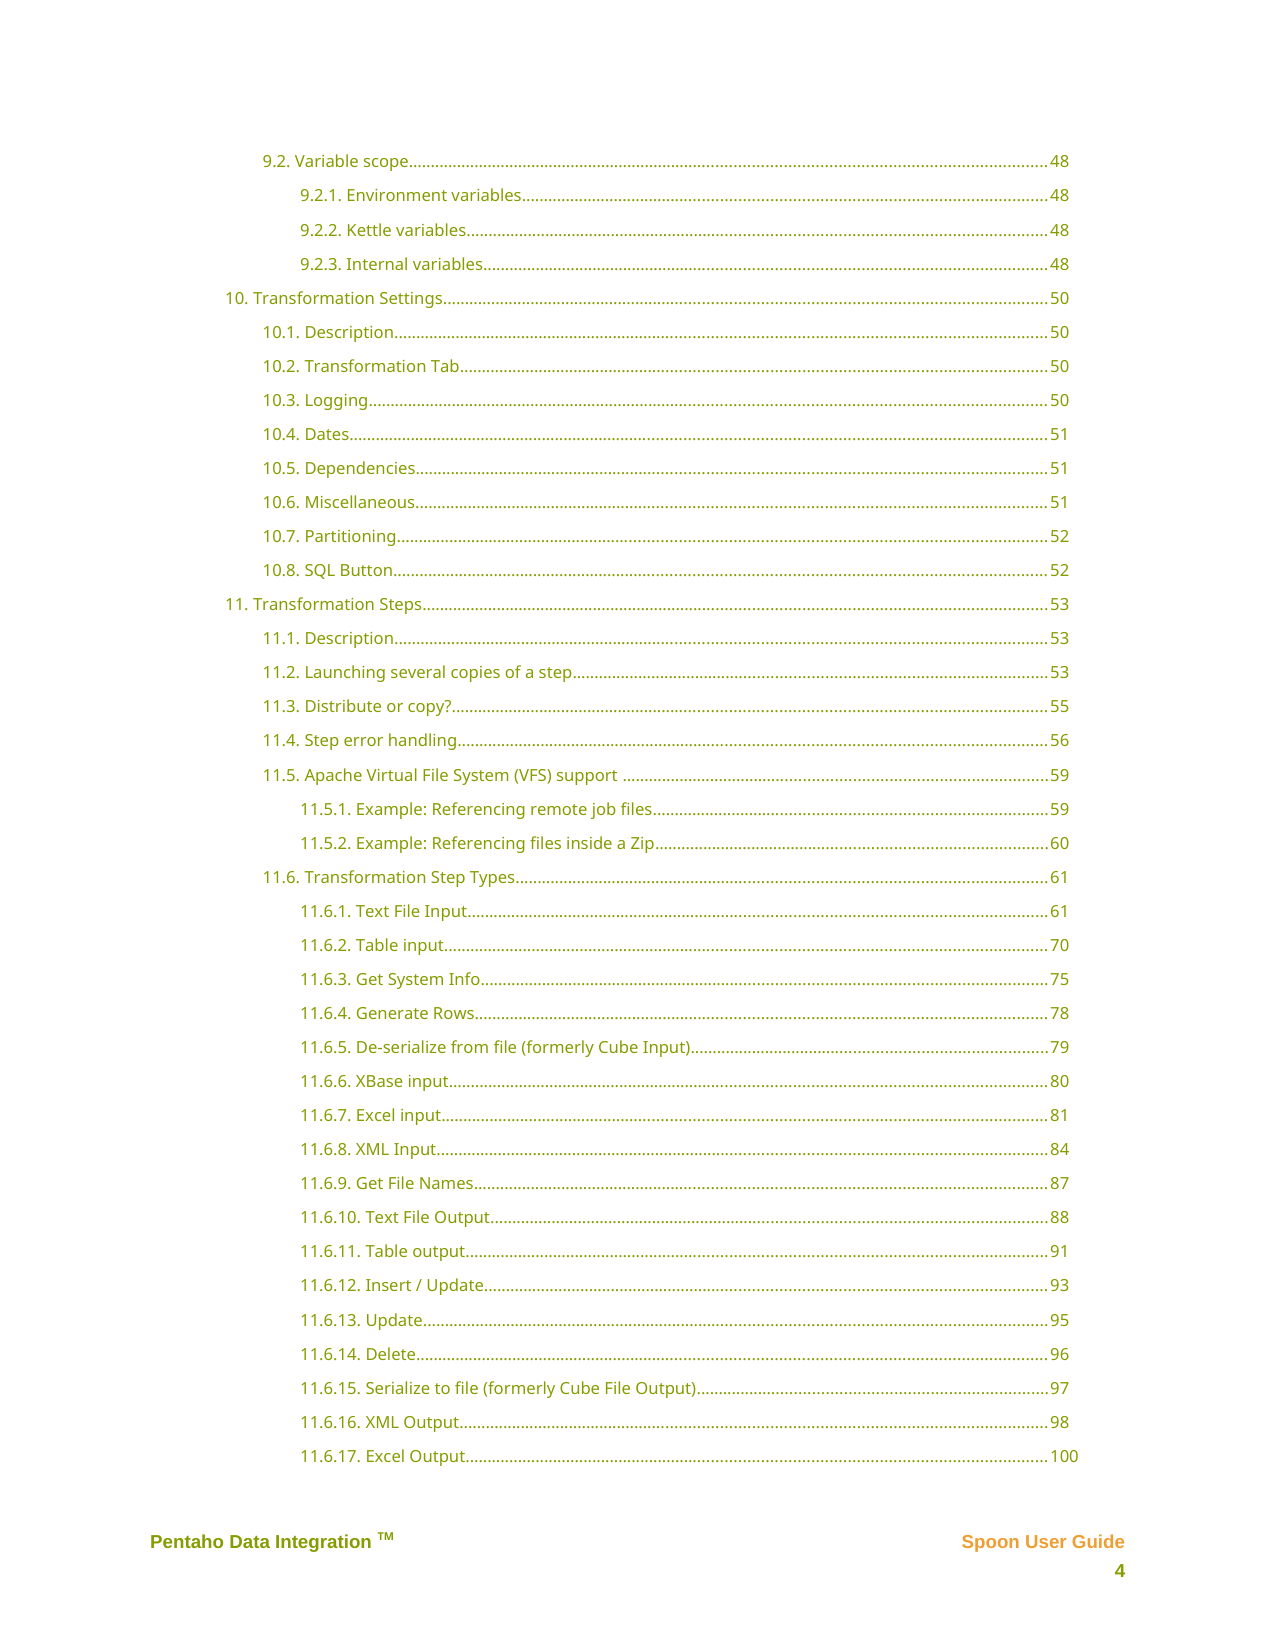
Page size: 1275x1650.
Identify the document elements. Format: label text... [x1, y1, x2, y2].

text 11.6.16. XML Output 98 [300, 1410, 1125, 1433]
text 11.3. Distribute or copy? 55 [262, 695, 1125, 718]
text 11.4. Step error handling 56 [262, 729, 1125, 752]
text 11.6.15. Serialize to file (formerly Cube File Output) 97 [300, 1376, 1125, 1399]
text 11.2. Launching several copies of a step 53 [262, 661, 1125, 684]
text 11.1. Description 53 [262, 627, 1125, 649]
text 11.5. Apache Virtual File System (VFS) support 59 [262, 763, 1125, 786]
text 11.6.17. Excel Output 100 [300, 1444, 1125, 1467]
text 11.6.1. Text File Input 61 [300, 899, 1125, 922]
text 11.6.11. Table output 91 [300, 1240, 1125, 1263]
text 11.6.2. Table input 70 [300, 933, 1125, 956]
text 11.6.8. XML Input 84 [300, 1138, 1125, 1161]
text 11.6.7. Excel input 81 [300, 1104, 1125, 1126]
text 10. Transformation Settings 50 [225, 286, 1200, 309]
text 11.5.1. Example: Referencing remote job files 59 [300, 797, 1125, 820]
text 10.8. SQL Button 52 [262, 559, 1125, 581]
text 11.6.14. Delete 96 [300, 1342, 1125, 1365]
text 10.1. Description 50 [262, 320, 1125, 343]
text 11.6.10. Text File Output 88 [300, 1206, 1125, 1229]
text 11.6.9. Get File Names 87 [300, 1172, 1125, 1194]
text 11.6.4. Generate Rows 78 [300, 1002, 1125, 1024]
text 11. Transformation Steps 53 [225, 593, 1200, 616]
text 11.6.13. Update 95 [300, 1308, 1125, 1331]
text 11.6.3. Get System Info 75 [300, 967, 1125, 990]
text 10.4. Dates 51 [262, 422, 1125, 445]
text 9.2.1. Environment variables 48 [300, 184, 1125, 207]
text 10.5. Dependencies 51 [262, 457, 1125, 479]
text 11.6.12. Insert / Update 93 [300, 1274, 1125, 1297]
text 10.3. Logging 50 [262, 388, 1125, 411]
text 10.2. Transformation Tab 50 [262, 354, 1125, 377]
text 11.6. Transformation Step Types 61 [262, 865, 1125, 888]
text 9.2.3. Internal variables 48 [300, 252, 1125, 275]
text 10.6. Miscellaneous 51 [262, 491, 1125, 513]
text 11.6.5. De-serialize from file (formerly Cube Input) 79 [300, 1036, 1125, 1058]
text 10.7. Partitioning 52 [262, 525, 1125, 547]
text 11.6.6. XBase input 80 [300, 1070, 1125, 1092]
text 9.2.2. Kettle variables 48 [300, 218, 1125, 241]
text 11.5.2. Example: Referencing files inside a Zip 60 [300, 831, 1125, 854]
text 9.2. Variable scope 48 [262, 150, 1125, 173]
